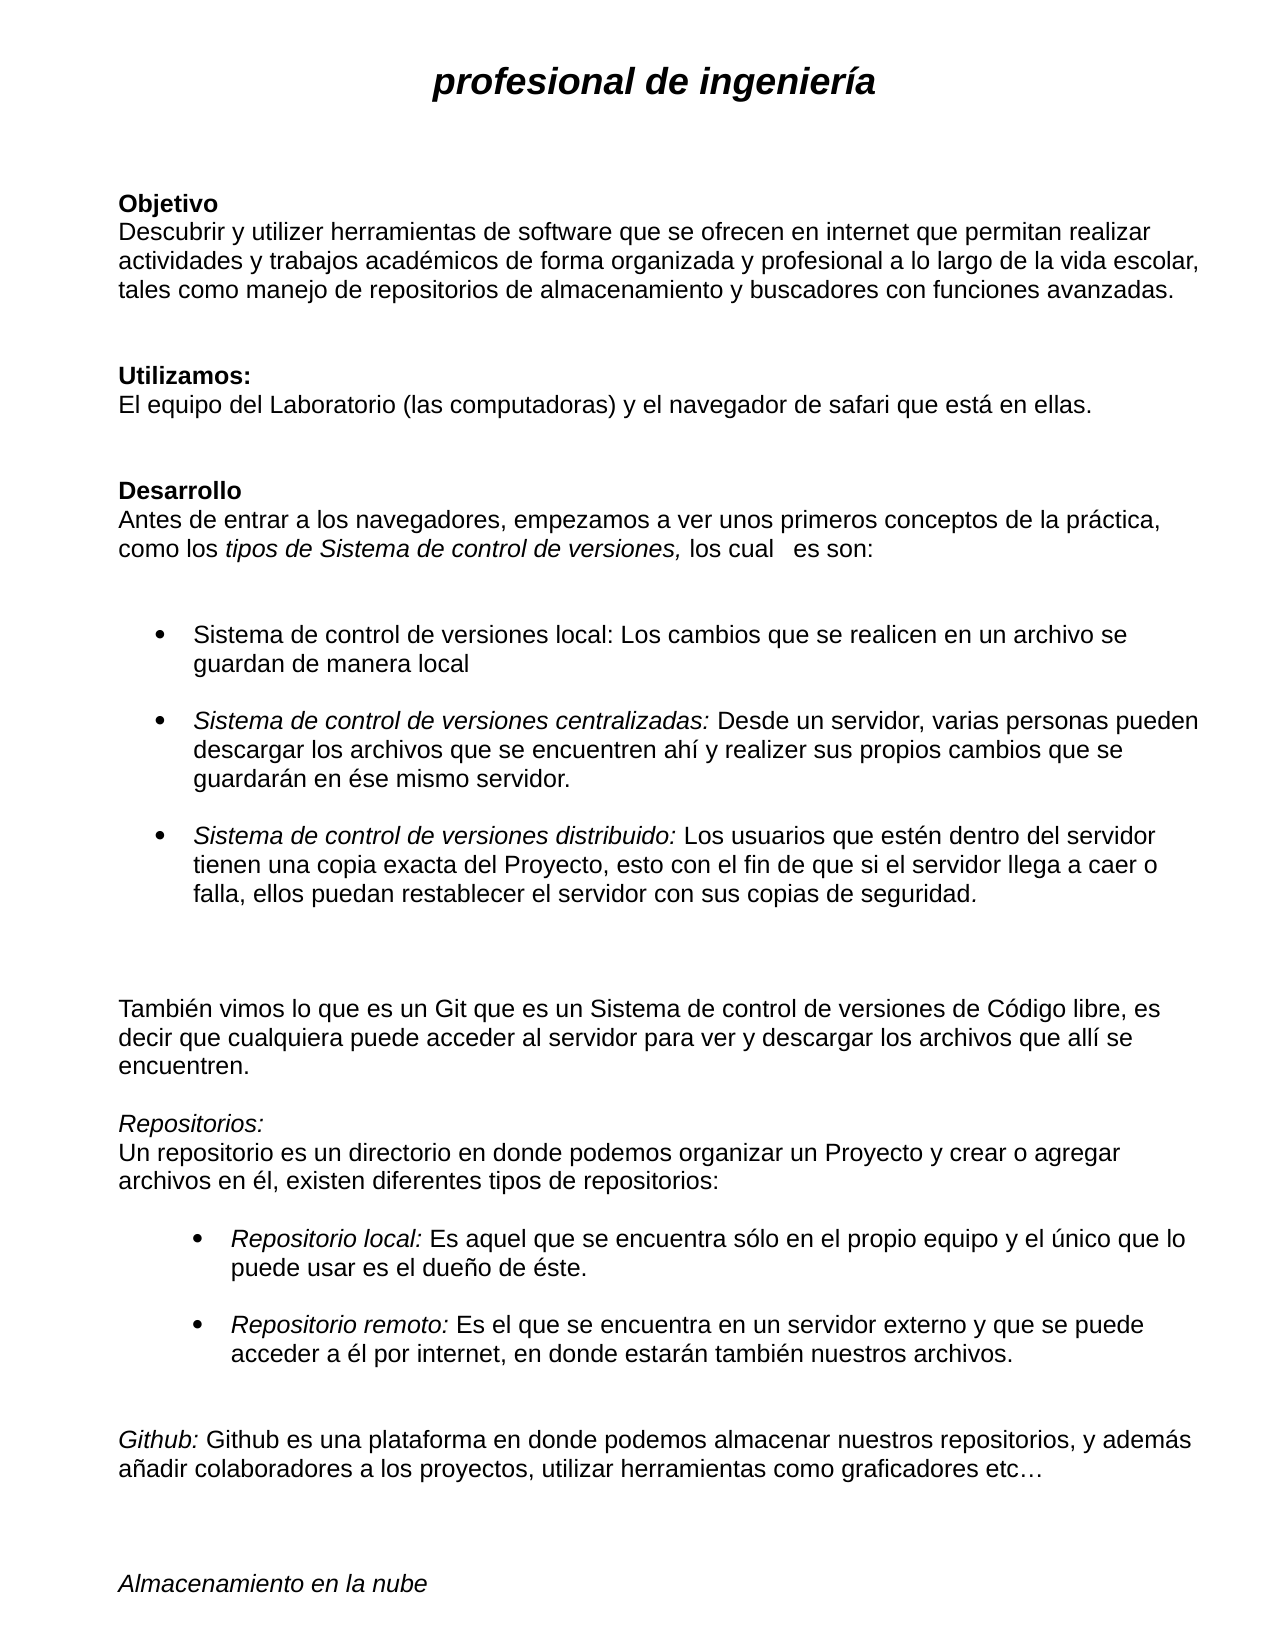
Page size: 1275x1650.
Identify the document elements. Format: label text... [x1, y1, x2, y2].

text También vimos lo que es un Git que es un Sistema de control de versiones de Código libre, es decir que cualquiera puede acceder al servidor para ver y descargar los archivos que allí se encuentren. [118, 994, 1205, 1080]
list Sistema de control de versiones centralizadas: Desde un servidor, varias personas pueden descargar los archivos que se encuentren ahí y realizer sus propios cambios que se guardarán en ése mismo servidor. [156, 706, 1205, 792]
text Desarrollo [118, 476, 1205, 505]
list Sistema de control de versiones distribuido: Los usuarios que estén dentro del servidor tienen una copia exacta del Proyecto, esto con el fin de que si el servidor llega a caer o falla, ellos puedan restablecer el servidor con sus copias de seguridad. [156, 821, 1205, 908]
text Almacenamiento en la nube [118, 1569, 1205, 1598]
text Objetivo [118, 188, 1205, 217]
text Repositorios: [118, 1109, 1205, 1138]
list Repositorio local: Es aquel que se encuentra sólo en el propio equipo y el único que lo puede usar es el dueño de éste. [193, 1224, 1205, 1281]
text Antes de entrar a los navegadores, empezamos a ver unos primeros conceptos de la práctica, como los tipos de Sistema de control de versiones, los cual es son: [118, 505, 1205, 562]
text Descubrir y utilizer herramientas de software que se ofrecen en internet que permitan realizar actividades y trabajos académicos de forma organizada y profesional a lo largo de la vida escolar, tales como manejo de repositorios de almacenamiento y buscadores con funciones avanzadas. [118, 217, 1205, 303]
text Un repositorio es un directorio en donde podemos organizar un Proyecto y crear o agregar archivos en él, existen diferentes tipos de repositorios: [118, 1138, 1205, 1195]
text Utilizamos: [118, 361, 1205, 390]
text profesional de ingeniería [118, 59, 1205, 102]
text Github: Github es una plataforma en donde podemos almacenar nuestros repositorios, y además añadir colaboradores a los proyectos, utilizar herramientas como graficadores etc… [118, 1425, 1205, 1483]
list Repositorio remoto: Es el que se encuentra en un servidor externo y que se puede acceder a él por internet, en donde estarán también nuestros archivos. [193, 1310, 1205, 1368]
text El equipo del Laboratorio (las computadoras) y el navegador de safari que está en ellas. [118, 390, 1205, 418]
list Sistema de control de versiones local: Los cambios que se realicen en un archivo se guardan de manera local [156, 620, 1205, 677]
